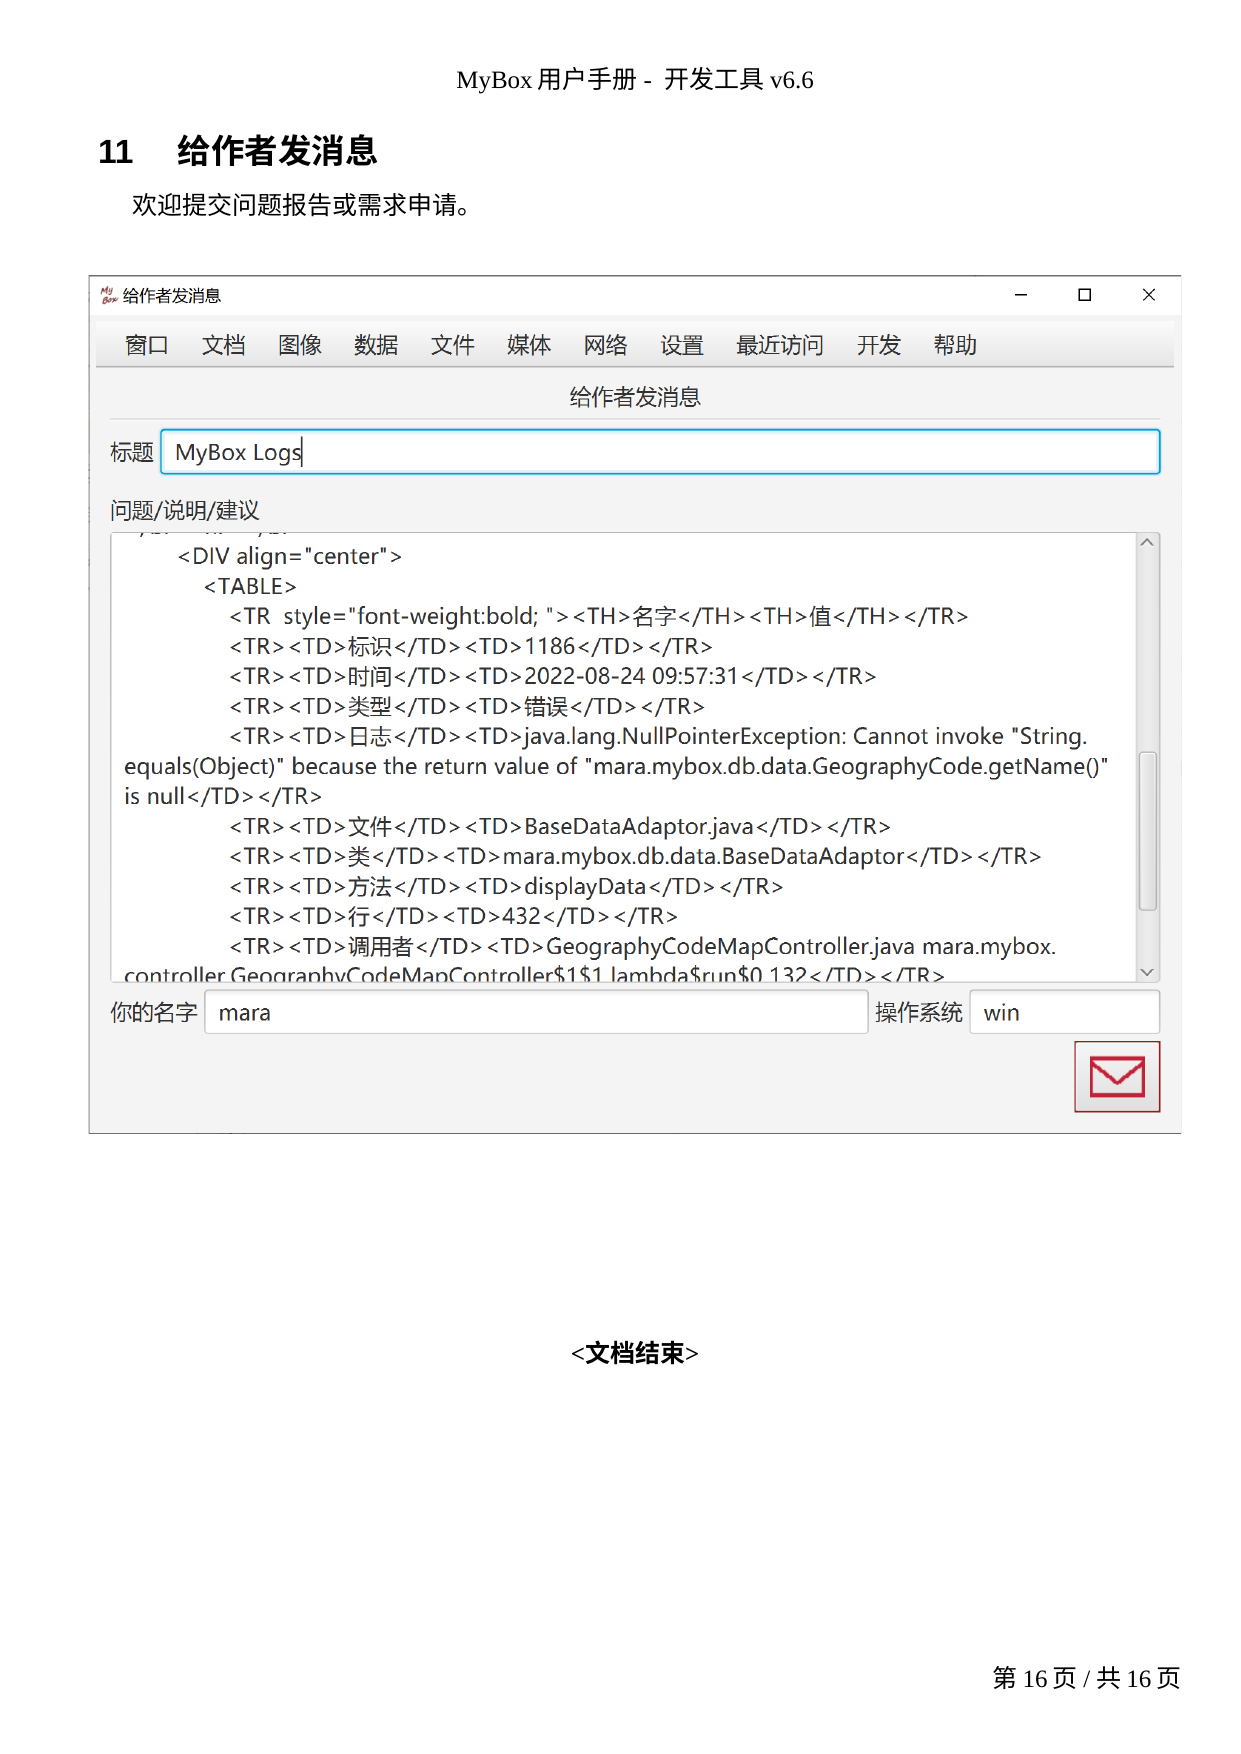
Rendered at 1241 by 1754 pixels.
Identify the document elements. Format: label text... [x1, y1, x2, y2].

text 欢迎提交问题报告或需求申请。 [88, 186, 1181, 222]
text <文档结束> [88, 1334, 1181, 1370]
subtitle 给作者发消息 [88, 125, 1181, 173]
picture [88, 275, 1182, 1134]
